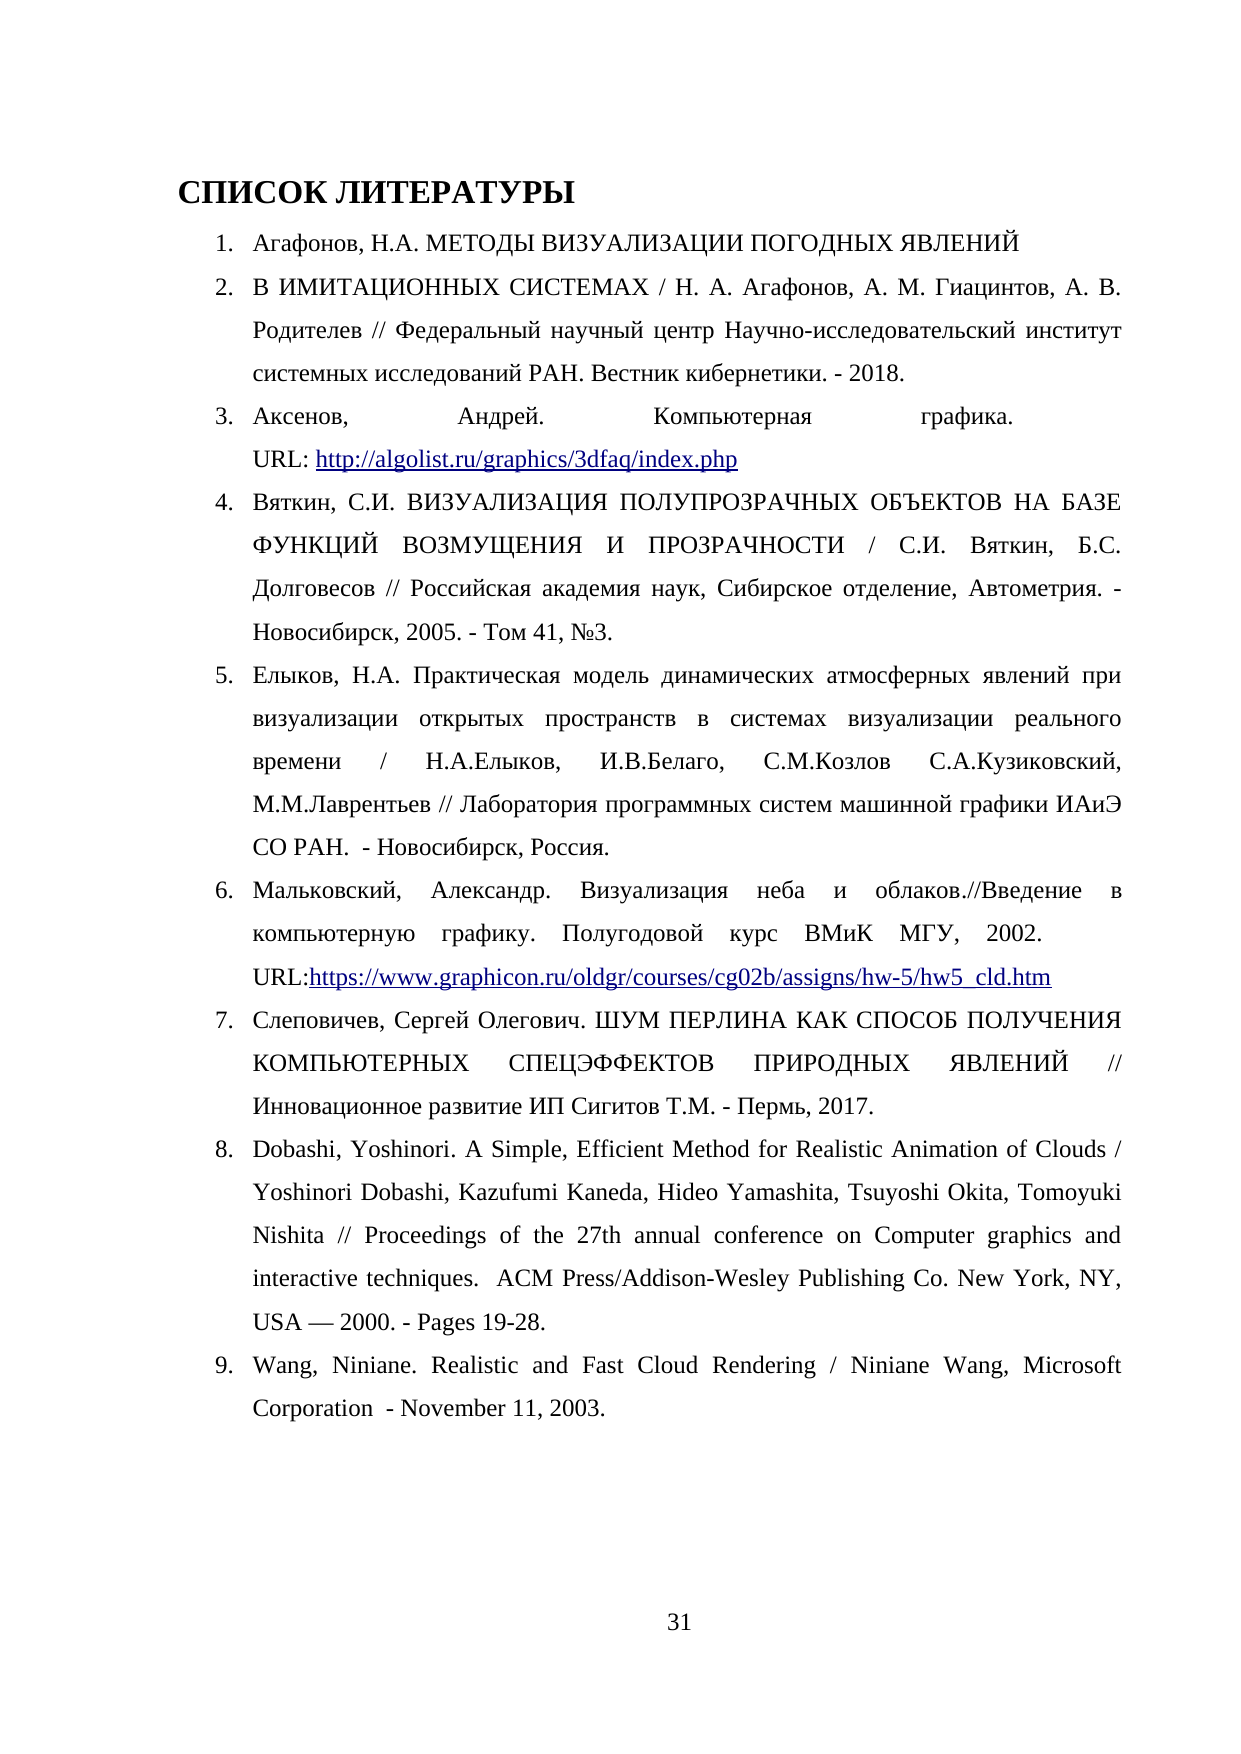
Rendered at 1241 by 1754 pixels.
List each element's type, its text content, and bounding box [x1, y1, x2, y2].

list Мальковский, Александр. Визуализация неба и облаков.//Введение в компьютерную графику. Полугодовой курс ВМиК МГУ, 2002. URL:https://www.graphicon.ru/oldgr/courses/cg02b/assigns/hw-5/hw5_cld.htm [215, 875, 1122, 990]
list В ИМИТАЦИОННЫХ СИСТЕМАХ / Н. А. Агафонов, А. М. Гиацинтов, А. В. Родителев // Федеральный научный центр Научно-исследовательский институт системных исследований РАН. Вестник кибернетики. - 2018. [215, 272, 1122, 387]
list Аксенов, Андрей. Компьютерная графика. URL: http://algolist.ru/graphics/3dfaq/index.php [215, 401, 1122, 473]
list Слеповичев, Сергей Олегович. ШУМ ПЕРЛИНА КАК СПОСОБ ПОЛУЧЕНИЯ КОМПЬЮТЕРНЫХ СПЕЦЭФФЕКТОВ ПРИРОДНЫХ ЯВЛЕНИЙ // Инновационное развитие ИП Сигитов Т.М. - Пермь, 2017. [215, 1005, 1122, 1120]
list Елыков, Н.А. Практическая модель динамических атмосферных явлений при визуализации открытых пространств в системах визуализации реального времени / Н.А.Елыков, И.В.Белаго, С.М.Козлов С.А.Кузиковский, М.М.Лаврентьев // Лаборатория программных систем машинной графики ИАиЭ СО РАН. - Новосибирск, Россия. [215, 660, 1122, 861]
list Wang, Niniane. Realistic and Fast Cloud Rendering / Niniane Wang, Microsoft Corporation - November 11, 2003. [215, 1350, 1122, 1422]
list Dobashi, Yoshinori. A Simple, Efficient Method for Realistic Animation of Clouds / Yoshinori Dobashi, Kazufumi Kaneda, Hideo Yamashita, Tsuyoshi Okita, Tomoyuki Nishita // Proceedings of the 27th annual conference on Computer graphics and interactive techniques. ACM Press/Addison-Wesley Publishing Co. New York, NY, USA — 2000. - Pages 19-28. [215, 1134, 1122, 1335]
list Агафонов, Н.А. МЕТОДЫ ВИЗУАЛИЗАЦИИ ПОГОДНЫХ ЯВЛЕНИЙ [215, 228, 1122, 257]
subtitle СПИСОК ЛИТЕРАТУРЫ [177, 172, 1122, 210]
list Вяткин, С.И. ВИЗУАЛИЗАЦИЯ ПОЛУПРОЗРАЧНЫХ ОБЪЕКТОВ НА БАЗЕ ФУНКЦИЙ ВОЗМУЩЕНИЯ И ПРОЗРАЧНОСТИ / С.И. Вяткин, Б.С. Долговесов // Российская академия наук, Сибирское отделение, Автометрия. - Новосибирск, 2005. - Том 41, №3. [215, 487, 1122, 645]
